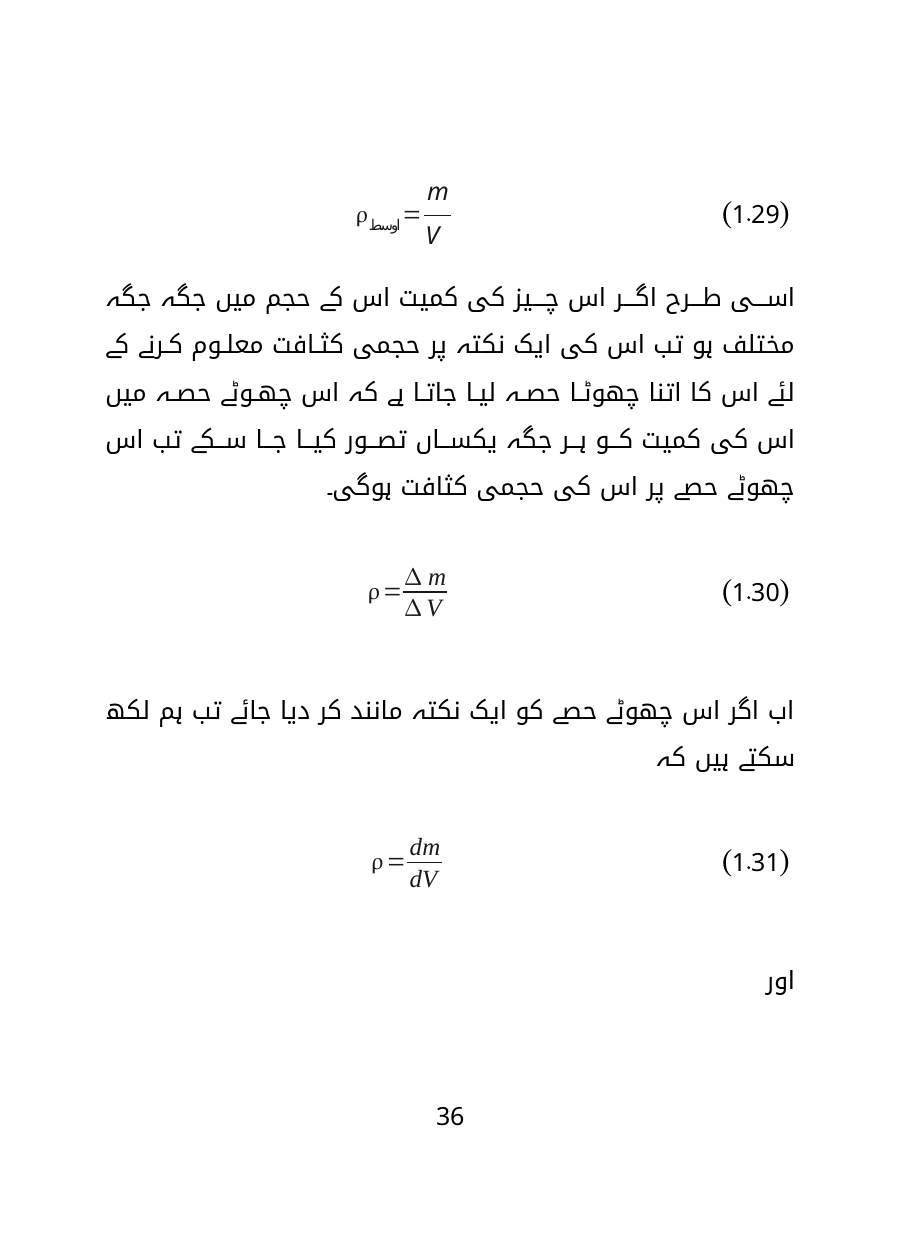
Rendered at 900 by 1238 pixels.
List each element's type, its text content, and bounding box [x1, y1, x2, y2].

text اسی طرح اگر اس چیز کی کمیت اس کے حجم میں جگہ جگہ مختلف ہو تب اس کی ایک نکتہ پر حجمی کثافت معلوم کرنے کے لئے اس کا اتنا چھوٹا حصہ لیا جاتا ہے کہ اس چھوٹے حصہ میں اس کی کمیت کو ہر جگہ یکساں تصور کیا جا سکے تب اس چھوٹے حصے پر اس کی حجمی کثافت ہوگی۔ [105, 274, 795, 511]
text اور [105, 958, 795, 1005]
table_header (1.29) [693, 169, 795, 274]
table_header (1.30) [702, 558, 795, 640]
table_header [105, 558, 702, 640]
text اب اگر اس چھوٹے حصے کو ایک نکتہ مانند کر دیا جائے تب ہم لکھ سکتے ہیں کہ [105, 687, 795, 782]
table_header [105, 828, 700, 911]
table_header (1.31) [700, 828, 795, 911]
table_header [105, 169, 692, 274]
